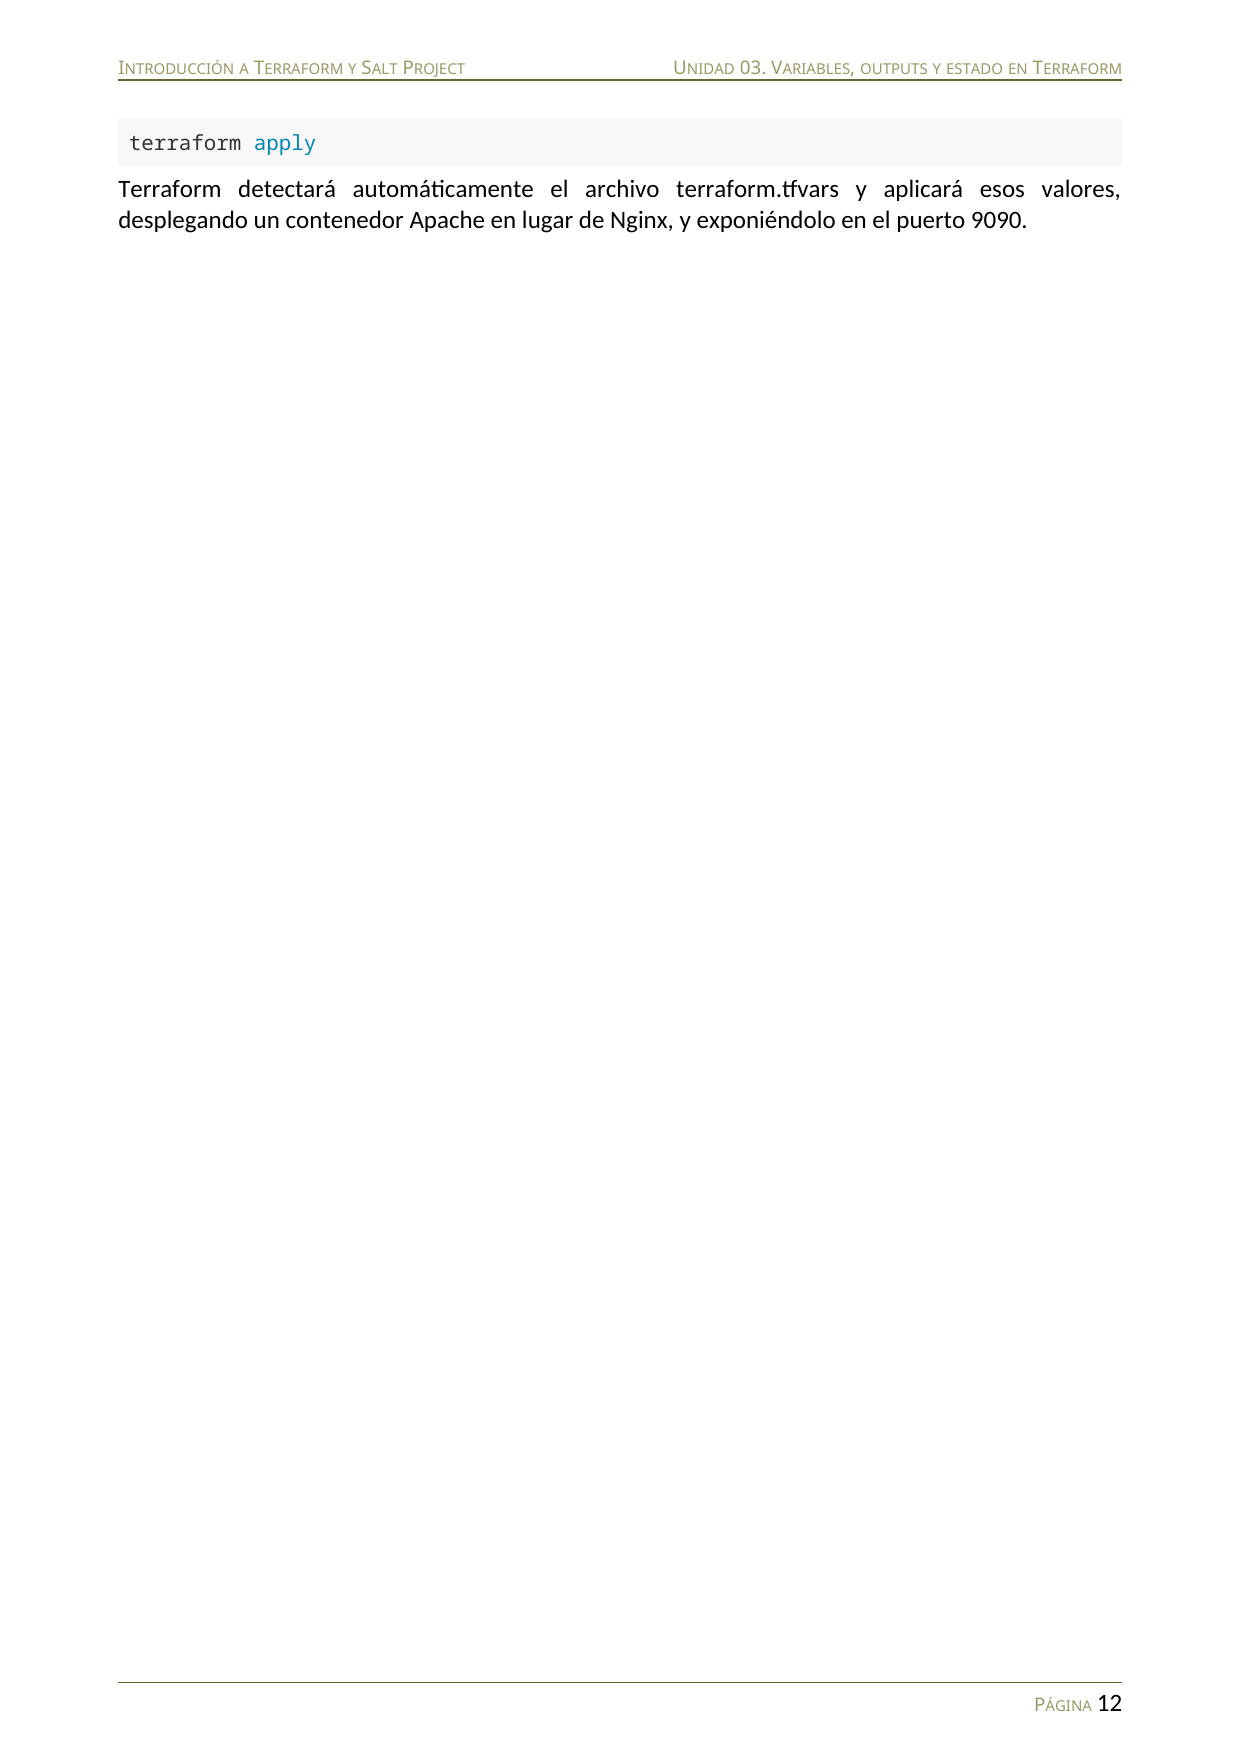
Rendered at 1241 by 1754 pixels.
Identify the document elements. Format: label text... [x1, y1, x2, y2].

text Terraform detectará automáticamente el archivo terraform.tfvars y aplicará esos valores, desplegando un contenedor Apache en lugar de Nginx, y exponiéndolo en el puerto 9090. [118, 173, 1122, 234]
table_header terraform apply [118, 118, 1122, 167]
